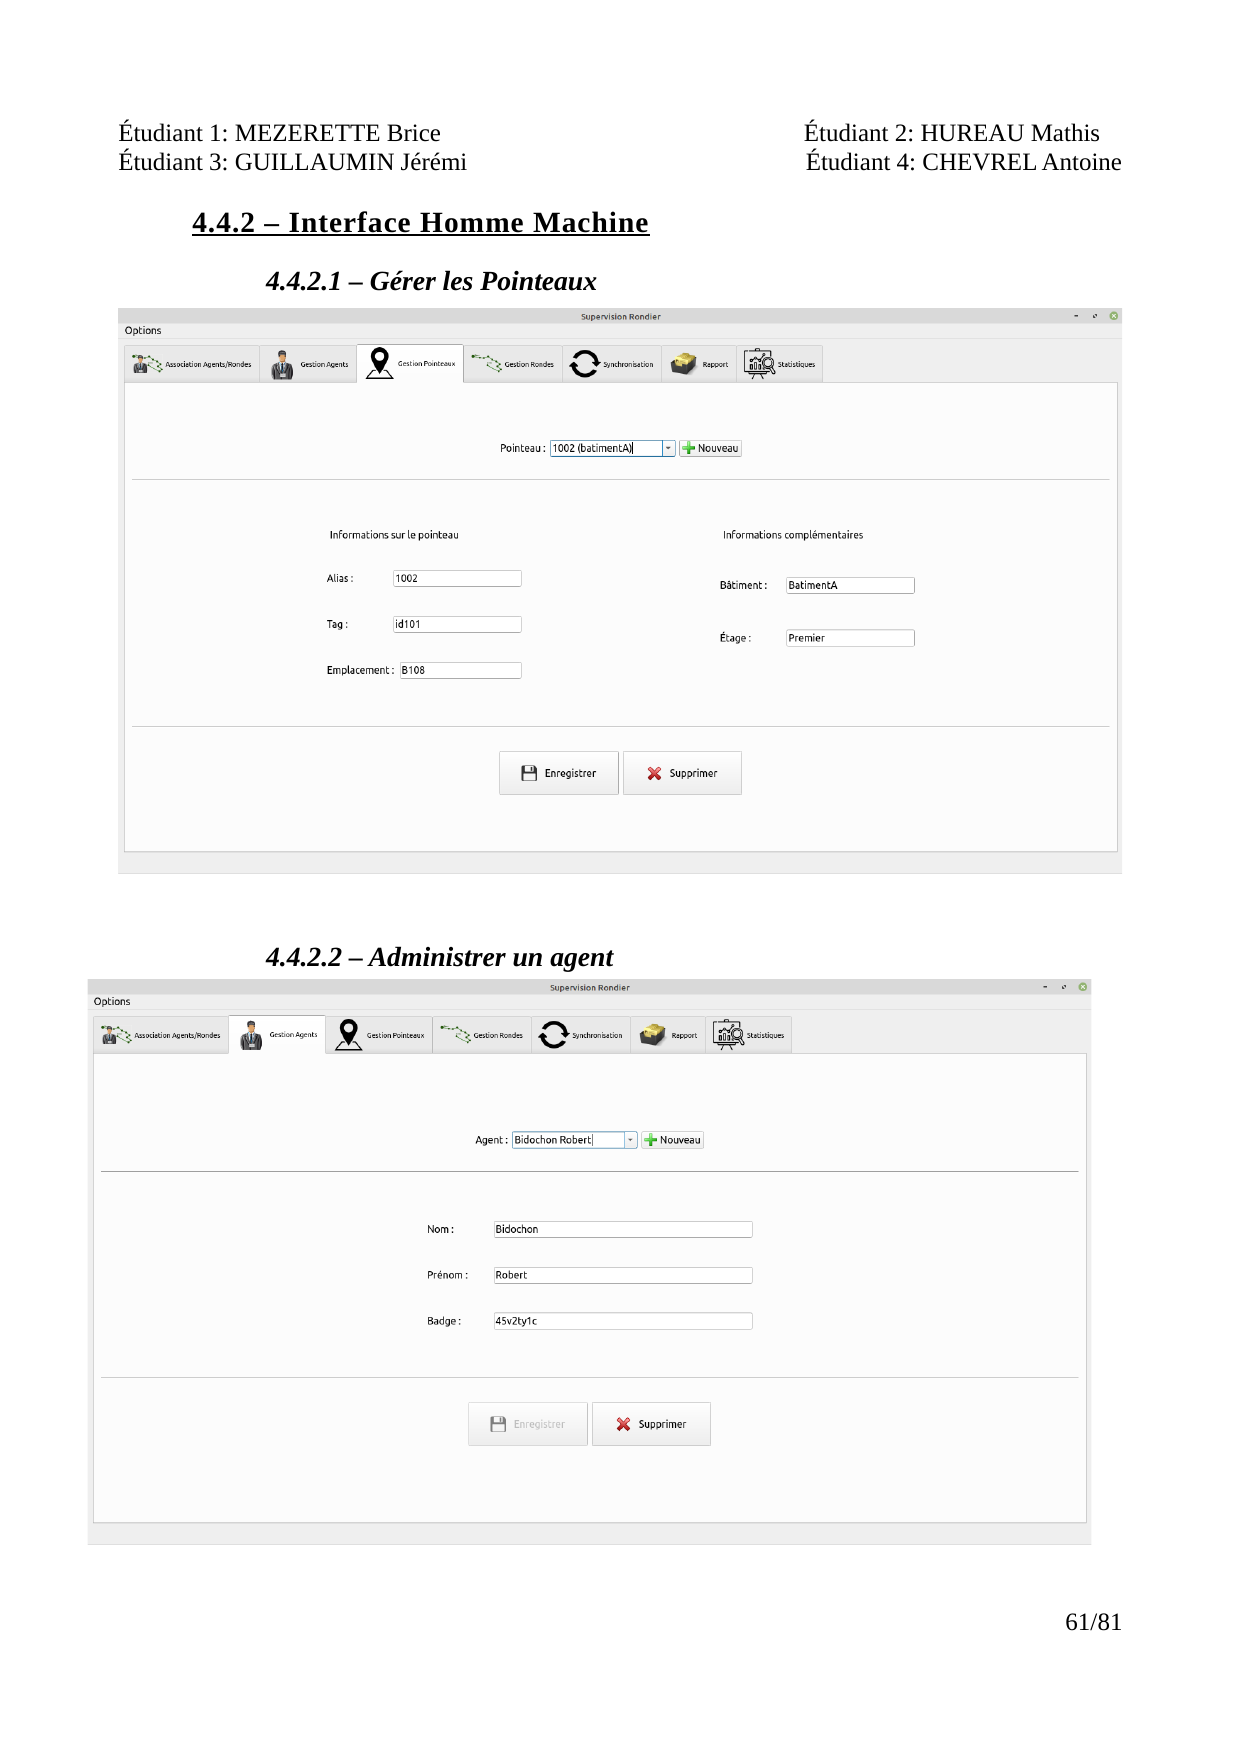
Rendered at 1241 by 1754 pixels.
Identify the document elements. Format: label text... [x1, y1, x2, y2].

subtitle 4.4.2.1 – Gérer les Pointeaux [118, 264, 1122, 296]
picture [87, 979, 1092, 1545]
picture [118, 308, 1123, 874]
subtitle 4.4.2.2 – Administrer un agent [118, 940, 1122, 972]
subtitle 4.4.2 – Interface Homme Machine [118, 205, 1122, 239]
